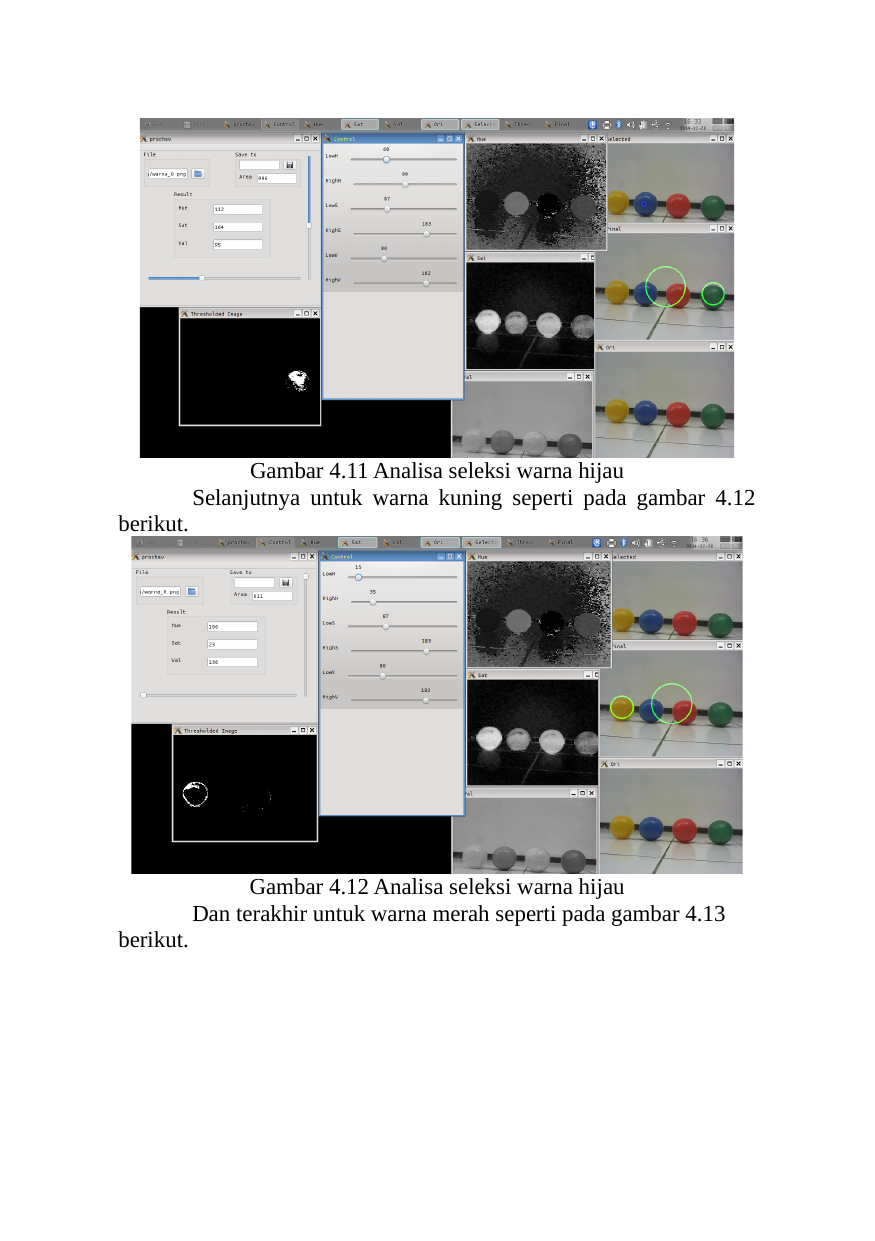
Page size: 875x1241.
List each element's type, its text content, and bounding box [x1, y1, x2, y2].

text Selanjutnya untuk warna kuning seperti pada gambar 4.12 berikut. [118, 484, 756, 537]
picture [139, 118, 735, 458]
text Gambar 4.11 Analisa seleksi warna hijau [118, 118, 756, 484]
text Gambar 4.12 Analisa seleksi warna hijau [118, 537, 756, 899]
text Dan terakhir untuk warna merah seperti pada gambar 4.13 berikut. [118, 899, 756, 952]
picture [131, 536, 743, 874]
